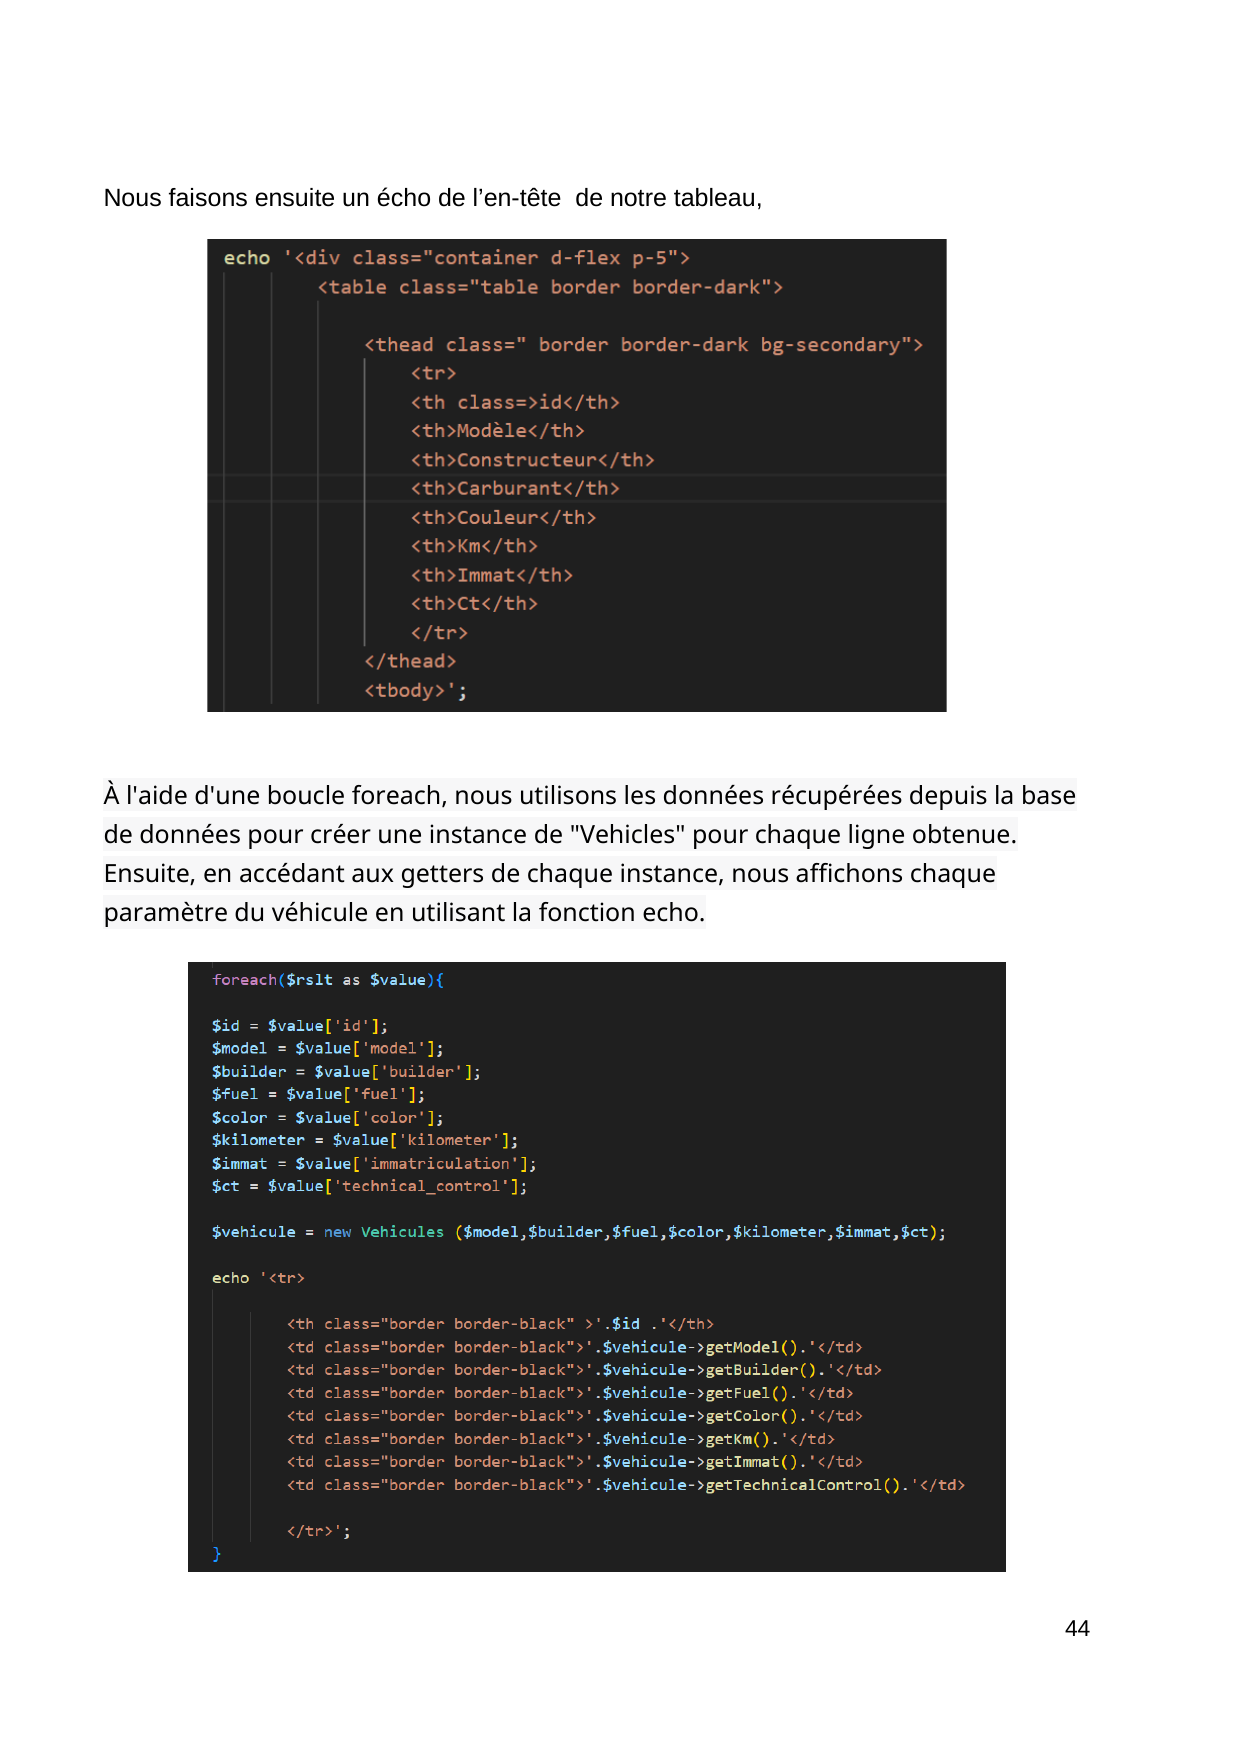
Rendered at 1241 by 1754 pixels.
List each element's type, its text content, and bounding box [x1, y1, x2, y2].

text À l'aide d'une boucle foreach, nous utilisons les données récupérées depuis la base de données pour créer une instance de "Vehicles" pour chaque ligne obtenue. Ensuite, en accédant aux getters de chaque instance, nous affichons chaque paramètre du véhicule en utilisant la fonction echo. [103, 777, 1090, 929]
picture [207, 239, 947, 712]
text Nous faisons ensuite un écho de l’en-tête de notre tableau, [103, 183, 1090, 212]
picture [188, 962, 1006, 1572]
